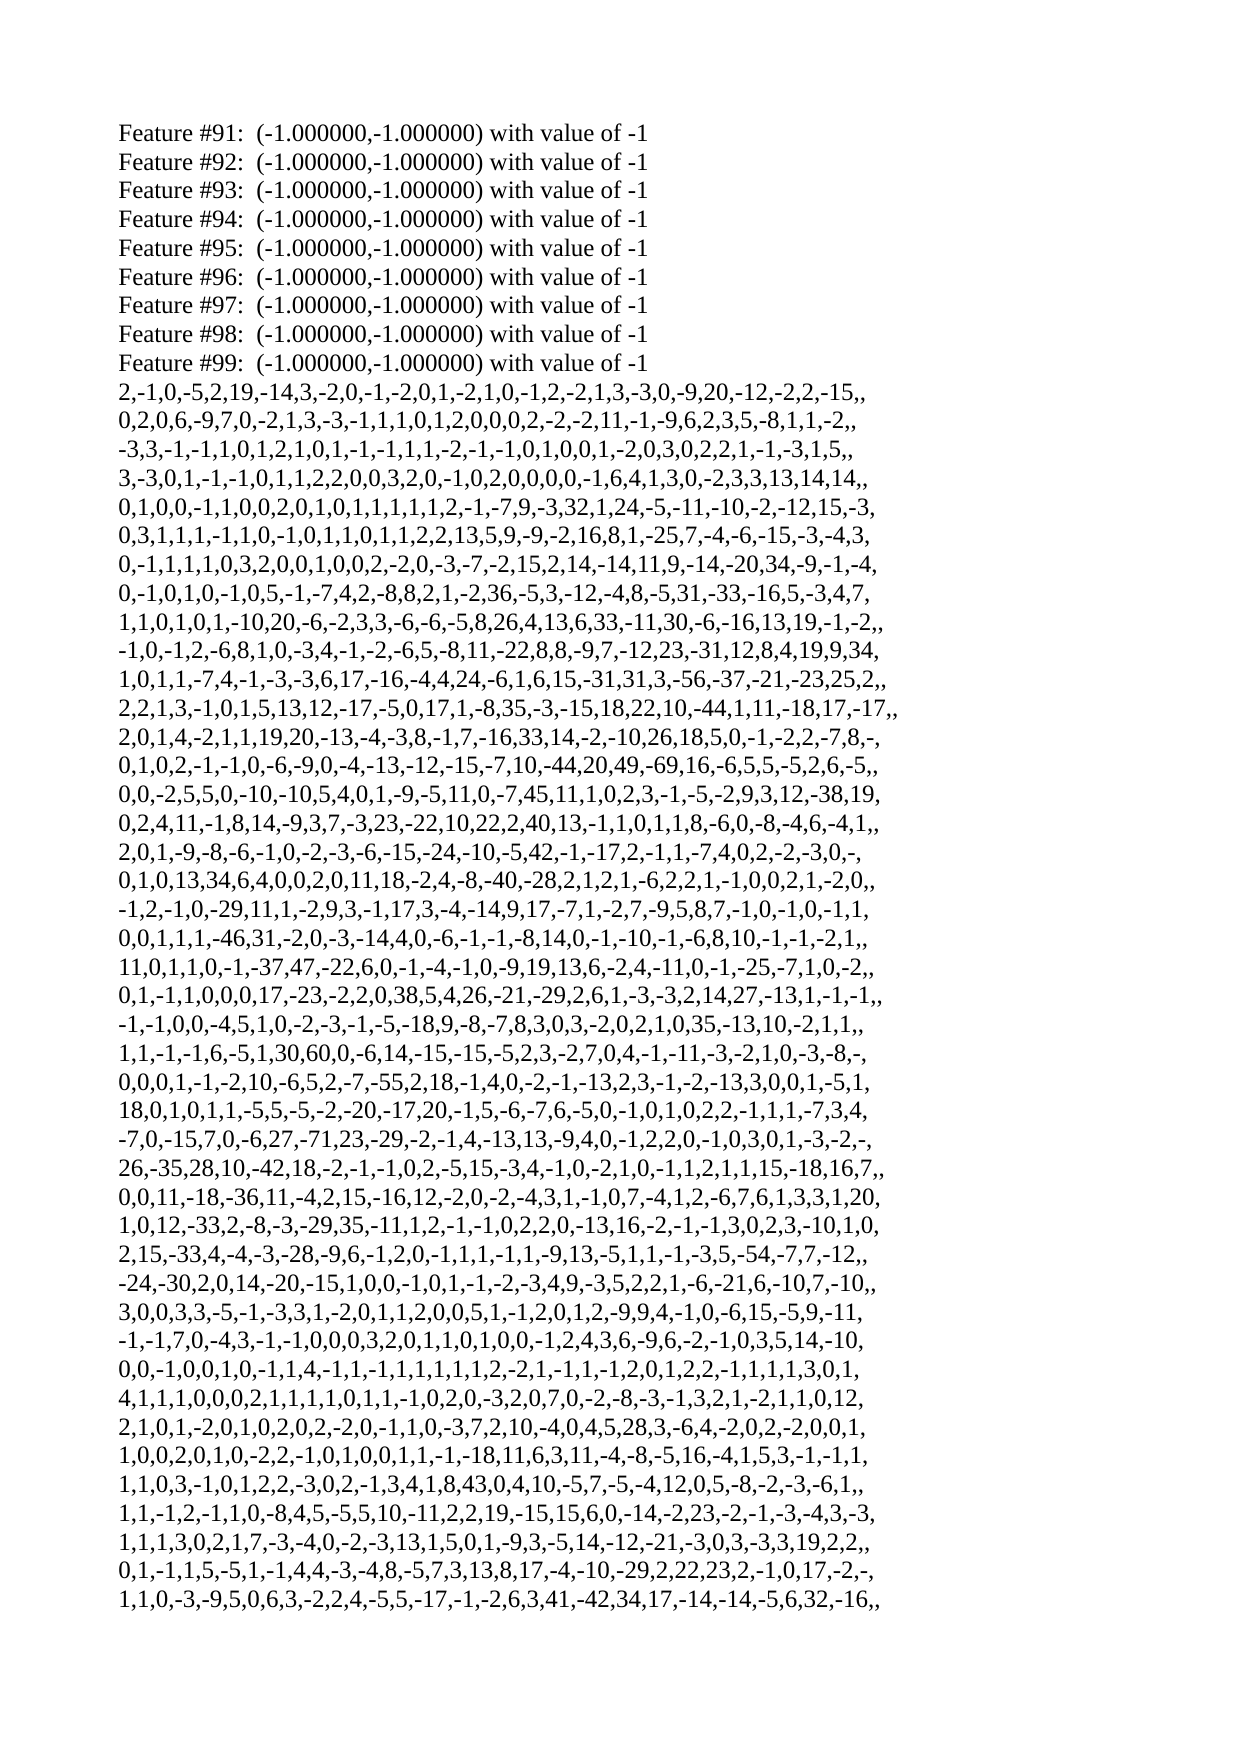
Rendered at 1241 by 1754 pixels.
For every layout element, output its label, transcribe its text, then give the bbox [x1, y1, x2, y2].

text 3,0,0,3,3,-5,-1,-3,3,1,-2,0,1,1,2,0,0,5,1,-1,2,0,1,2,-9,9,4,-1,0,-6,15,-5,9,-11, [118, 1297, 1122, 1326]
text 1,0,0,2,0,1,0,-2,2,-1,0,1,0,0,1,1,-1,-18,11,6,3,11,-4,-8,-5,16,-4,1,5,3,-1,-1,1, [118, 1441, 1122, 1469]
text 0,1,-1,1,5,-5,1,-1,4,4,-3,-4,8,-5,7,3,13,8,17,-4,-10,-29,2,22,23,2,-1,0,17,-2,-, [118, 1556, 1122, 1584]
text 26,-35,28,10,-42,18,-2,-1,-1,0,2,-5,15,-3,4,-1,0,-2,1,0,-1,1,2,1,1,15,-18,16,7,, [118, 1153, 1122, 1182]
text 1,1,-1,-1,6,-5,1,30,60,0,-6,14,-15,-15,-5,2,3,-2,7,0,4,-1,-11,-3,-2,1,0,-3,-8,-, [118, 1038, 1122, 1067]
text 1,0,12,-33,2,-8,-3,-29,35,-11,1,2,-1,-1,0,2,2,0,-13,16,-2,-1,-1,3,0,2,3,-10,1,0, [118, 1211, 1122, 1239]
text -1,-1,0,0,-4,5,1,0,-2,-3,-1,-5,-18,9,-8,-7,8,3,0,3,-2,0,2,1,0,35,-13,10,-2,1,1,, [118, 1009, 1122, 1038]
text 0,0,-1,0,0,1,0,-1,1,4,-1,1,-1,1,1,1,1,1,2,-2,1,-1,1,-1,2,0,1,2,2,-1,1,1,1,3,0,1, [118, 1354, 1122, 1383]
text Feature #95: (-1.000000,-1.000000) with value of -1 [118, 233, 1122, 262]
text Feature #93: (-1.000000,-1.000000) with value of -1 [118, 176, 1122, 204]
text 2,0,1,-9,-8,-6,-1,0,-2,-3,-6,-15,-24,-10,-5,42,-1,-17,2,-1,1,-7,4,0,2,-2,-3,0,-, [118, 837, 1122, 866]
text 3,-3,0,1,-1,-1,0,1,1,2,2,0,0,3,2,0,-1,0,2,0,0,0,0,-1,6,4,1,3,0,-2,3,3,13,14,14,, [118, 463, 1122, 492]
text 18,0,1,0,1,1,-5,5,-5,-2,-20,-17,20,-1,5,-6,-7,6,-5,0,-1,0,1,0,2,2,-1,1,1,-7,3,4, [118, 1096, 1122, 1124]
text 2,15,-33,4,-4,-3,-28,-9,6,-1,2,0,-1,1,1,-1,1,-9,13,-5,1,1,-1,-3,5,-54,-7,7,-12,, [118, 1239, 1122, 1268]
text 2,1,0,1,-2,0,1,0,2,0,2,-2,0,-1,1,0,-3,7,2,10,-4,0,4,5,28,3,-6,4,-2,0,2,-2,0,0,1, [118, 1412, 1122, 1441]
text Feature #98: (-1.000000,-1.000000) with value of -1 [118, 319, 1122, 348]
text Feature #94: (-1.000000,-1.000000) with value of -1 [118, 204, 1122, 233]
text Feature #92: (-1.000000,-1.000000) with value of -1 [118, 147, 1122, 176]
text -1,2,-1,0,-29,11,1,-2,9,3,-1,17,3,-4,-14,9,17,-7,1,-2,7,-9,5,8,7,-1,0,-1,0,-1,1, [118, 894, 1122, 923]
text 2,-1,0,-5,2,19,-14,3,-2,0,-1,-2,0,1,-2,1,0,-1,2,-2,1,3,-3,0,-9,20,-12,-2,2,-15,, [118, 377, 1122, 406]
text -1,-1,7,0,-4,3,-1,-1,0,0,0,3,2,0,1,1,0,1,0,0,-1,2,4,3,6,-9,6,-2,-1,0,3,5,14,-10, [118, 1326, 1122, 1354]
text 1,1,0,-3,-9,5,0,6,3,-2,2,4,-5,5,-17,-1,-2,6,3,41,-42,34,17,-14,-14,-5,6,32,-16,, [118, 1584, 1122, 1613]
text 0,1,-1,1,0,0,0,17,-23,-2,2,0,38,5,4,26,-21,-29,2,6,1,-3,-3,2,14,27,-13,1,-1,-1,, [118, 981, 1122, 1009]
text Feature #97: (-1.000000,-1.000000) with value of -1 [118, 291, 1122, 319]
text Feature #96: (-1.000000,-1.000000) with value of -1 [118, 262, 1122, 291]
text 0,0,-2,5,5,0,-10,-10,5,4,0,1,-9,-5,11,0,-7,45,11,1,0,2,3,-1,-5,-2,9,3,12,-38,19, [118, 779, 1122, 808]
text 0,0,0,1,-1,-2,10,-6,5,2,-7,-55,2,18,-1,4,0,-2,-1,-13,2,3,-1,-2,-13,3,0,0,1,-5,1, [118, 1067, 1122, 1096]
text -3,3,-1,-1,1,0,1,2,1,0,1,-1,-1,1,1,-2,-1,-1,0,1,0,0,1,-2,0,3,0,2,2,1,-1,-3,1,5,, [118, 434, 1122, 463]
text 1,1,0,1,0,1,-10,20,-6,-2,3,3,-6,-6,-5,8,26,4,13,6,33,-11,30,-6,-16,13,19,-1,-2,, [118, 607, 1122, 636]
text 2,0,1,4,-2,1,1,19,20,-13,-4,-3,8,-1,7,-16,33,14,-2,-10,26,18,5,0,-1,-2,2,-7,8,-, [118, 722, 1122, 751]
text 1,1,1,3,0,2,1,7,-3,-4,0,-2,-3,13,1,5,0,1,-9,3,-5,14,-12,-21,-3,0,3,-3,3,19,2,2,, [118, 1527, 1122, 1556]
text 0,2,0,6,-9,7,0,-2,1,3,-3,-1,1,1,0,1,2,0,0,0,2,-2,-2,11,-1,-9,6,2,3,5,-8,1,1,-2,, [118, 406, 1122, 434]
text 0,1,0,2,-1,-1,0,-6,-9,0,-4,-13,-12,-15,-7,10,-44,20,49,-69,16,-6,5,5,-5,2,6,-5,, [118, 751, 1122, 779]
text 4,1,1,1,0,0,0,2,1,1,1,1,0,1,1,-1,0,2,0,-3,2,0,7,0,-2,-8,-3,-1,3,2,1,-2,1,1,0,12, [118, 1383, 1122, 1412]
text 0,2,4,11,-1,8,14,-9,3,7,-3,23,-22,10,22,2,40,13,-1,1,0,1,1,8,-6,0,-8,-4,6,-4,1,, [118, 808, 1122, 837]
text 0,1,0,13,34,6,4,0,0,2,0,11,18,-2,4,-8,-40,-28,2,1,2,1,-6,2,2,1,-1,0,0,2,1,-2,0,, [118, 866, 1122, 894]
text 0,-1,1,1,1,0,3,2,0,0,1,0,0,2,-2,0,-3,-7,-2,15,2,14,-14,11,9,-14,-20,34,-9,-1,-4, [118, 549, 1122, 578]
text 1,0,1,1,-7,4,-1,-3,-3,6,17,-16,-4,4,24,-6,1,6,15,-31,31,3,-56,-37,-21,-23,25,2,, [118, 664, 1122, 693]
text 0,3,1,1,1,-1,1,0,-1,0,1,1,0,1,1,2,2,13,5,9,-9,-2,16,8,1,-25,7,-4,-6,-15,-3,-4,3, [118, 521, 1122, 549]
text 1,1,0,3,-1,0,1,2,2,-3,0,2,-1,3,4,1,8,43,0,4,10,-5,7,-5,-4,12,0,5,-8,-2,-3,-6,1,, [118, 1469, 1122, 1498]
text 11,0,1,1,0,-1,-37,47,-22,6,0,-1,-4,-1,0,-9,19,13,6,-2,4,-11,0,-1,-25,-7,1,0,-2,, [118, 952, 1122, 981]
text 0,0,1,1,1,-46,31,-2,0,-3,-14,4,0,-6,-1,-1,-8,14,0,-1,-10,-1,-6,8,10,-1,-1,-2,1,, [118, 923, 1122, 952]
text Feature #99: (-1.000000,-1.000000) with value of -1 [118, 348, 1122, 377]
text -24,-30,2,0,14,-20,-15,1,0,0,-1,0,1,-1,-2,-3,4,9,-3,5,2,2,1,-6,-21,6,-10,7,-10,, [118, 1268, 1122, 1297]
text 0,0,11,-18,-36,11,-4,2,15,-16,12,-2,0,-2,-4,3,1,-1,0,7,-4,1,2,-6,7,6,1,3,3,1,20, [118, 1182, 1122, 1211]
text 2,2,1,3,-1,0,1,5,13,12,-17,-5,0,17,1,-8,35,-3,-15,18,22,10,-44,1,11,-18,17,-17,, [118, 693, 1122, 722]
text Feature #91: (-1.000000,-1.000000) with value of -1 [118, 118, 1122, 147]
text -7,0,-15,7,0,-6,27,-71,23,-29,-2,-1,4,-13,13,-9,4,0,-1,2,2,0,-1,0,3,0,1,-3,-2,-, [118, 1124, 1122, 1153]
text -1,0,-1,2,-6,8,1,0,-3,4,-1,-2,-6,5,-8,11,-22,8,8,-9,7,-12,23,-31,12,8,4,19,9,34, [118, 636, 1122, 664]
text 0,1,0,0,-1,1,0,0,2,0,1,0,1,1,1,1,1,2,-1,-7,9,-3,32,1,24,-5,-11,-10,-2,-12,15,-3, [118, 492, 1122, 521]
text 0,-1,0,1,0,-1,0,5,-1,-7,4,2,-8,8,2,1,-2,36,-5,3,-12,-4,8,-5,31,-33,-16,5,-3,4,7, [118, 578, 1122, 607]
text 1,1,-1,2,-1,1,0,-8,4,5,-5,5,10,-11,2,2,19,-15,15,6,0,-14,-2,23,-2,-1,-3,-4,3,-3, [118, 1498, 1122, 1527]
